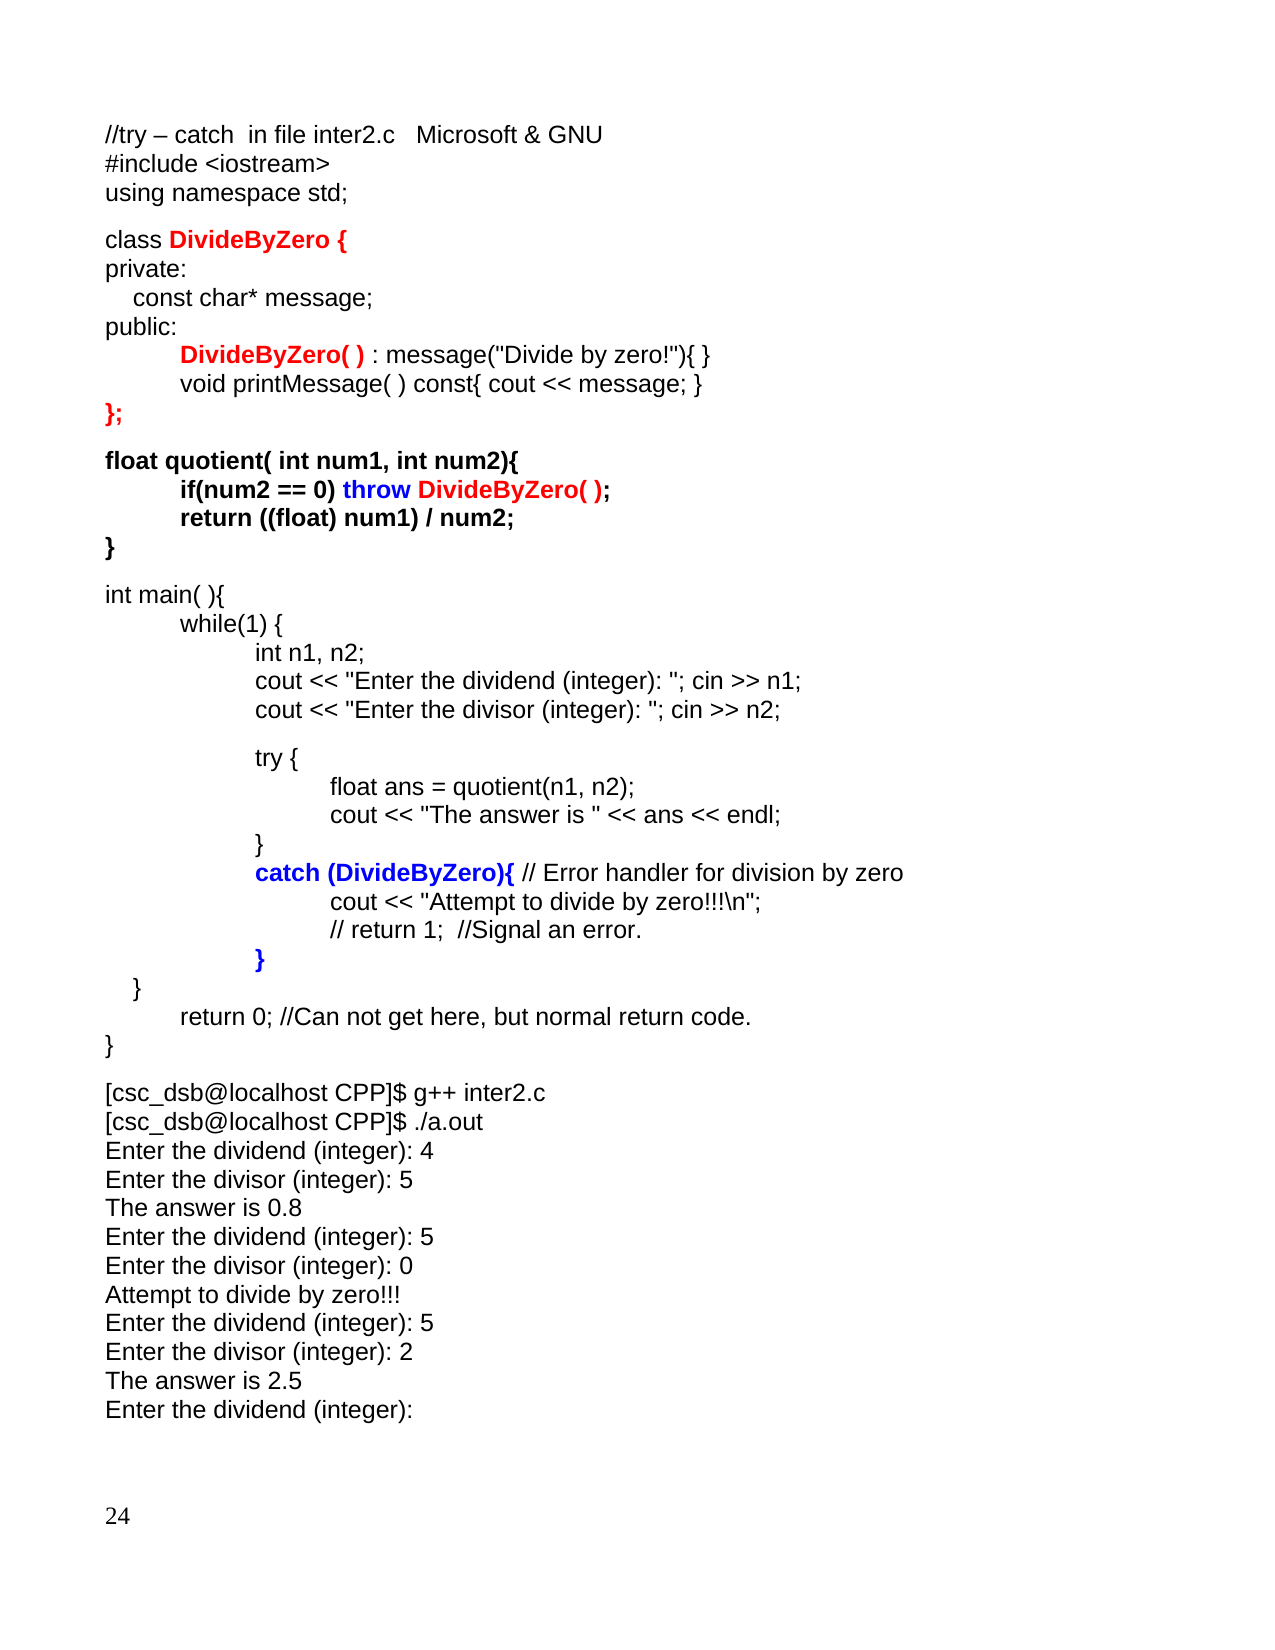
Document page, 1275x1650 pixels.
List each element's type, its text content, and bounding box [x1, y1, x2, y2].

text return 0; //Can not get here, but normal return code. [105, 1002, 1170, 1030]
text DivideByZero( ) : message("Divide by zero!"){ } [105, 340, 1170, 369]
text cout << "Attempt to divide by zero!!!\n"; [105, 887, 1170, 915]
text float quotient( int num1, int num2){ [105, 446, 1170, 474]
text class DivideByZero { [105, 225, 1170, 254]
text Enter the divisor (integer): 0 [105, 1251, 1170, 1279]
text float ans = quotient(n1, n2); [105, 772, 1170, 800]
text The answer is 2.5 [105, 1366, 1170, 1394]
text cout << "Enter the dividend (integer): "; cin >> n1; [105, 666, 1170, 695]
text } [105, 829, 1170, 858]
text [csc_dsb@localhost CPP]$ g++ inter2.c [105, 1078, 1170, 1107]
text } [105, 973, 1170, 1002]
text return ((float) num1) / num2; [105, 503, 1170, 532]
text } [105, 944, 1170, 973]
text catch (DivideByZero){ // Error handler for division by zero [105, 858, 1170, 887]
text [csc_dsb@localhost CPP]$ ./a.out [105, 1107, 1170, 1136]
text //try – catch in file inter2.c Microsoft & GNU [105, 120, 1170, 149]
text Enter the dividend (integer): 5 [105, 1308, 1170, 1337]
text try { [105, 743, 1170, 772]
text while(1) { [105, 609, 1170, 637]
text void printMessage( ) const{ cout << message; } [105, 369, 1170, 398]
text Enter the dividend (integer): 4 [105, 1136, 1170, 1164]
text public: [105, 312, 1170, 340]
text private: [105, 254, 1170, 283]
text const char* message; [105, 283, 1170, 312]
text } [105, 532, 1170, 561]
text Enter the dividend (integer): [105, 1394, 1170, 1423]
text int main( ){ [105, 580, 1170, 609]
text The answer is 0.8 [105, 1193, 1170, 1222]
text Enter the divisor (integer): 5 [105, 1164, 1170, 1193]
text cout << "Enter the divisor (integer): "; cin >> n2; [105, 695, 1170, 724]
text Enter the divisor (integer): 2 [105, 1337, 1170, 1366]
text using namespace std; [105, 177, 1170, 206]
text #include <iostream> [105, 149, 1170, 177]
text Enter the dividend (integer): 5 [105, 1222, 1170, 1251]
text cout << "The answer is " << ans << endl; [105, 800, 1170, 829]
text } [105, 1030, 1170, 1059]
text Attempt to divide by zero!!! [105, 1279, 1170, 1308]
text if(num2 == 0) throw DivideByZero( ); [105, 474, 1170, 503]
text }; [105, 398, 1170, 427]
text // return 1; //Signal an error. [105, 915, 1170, 944]
text int n1, n2; [105, 637, 1170, 666]
